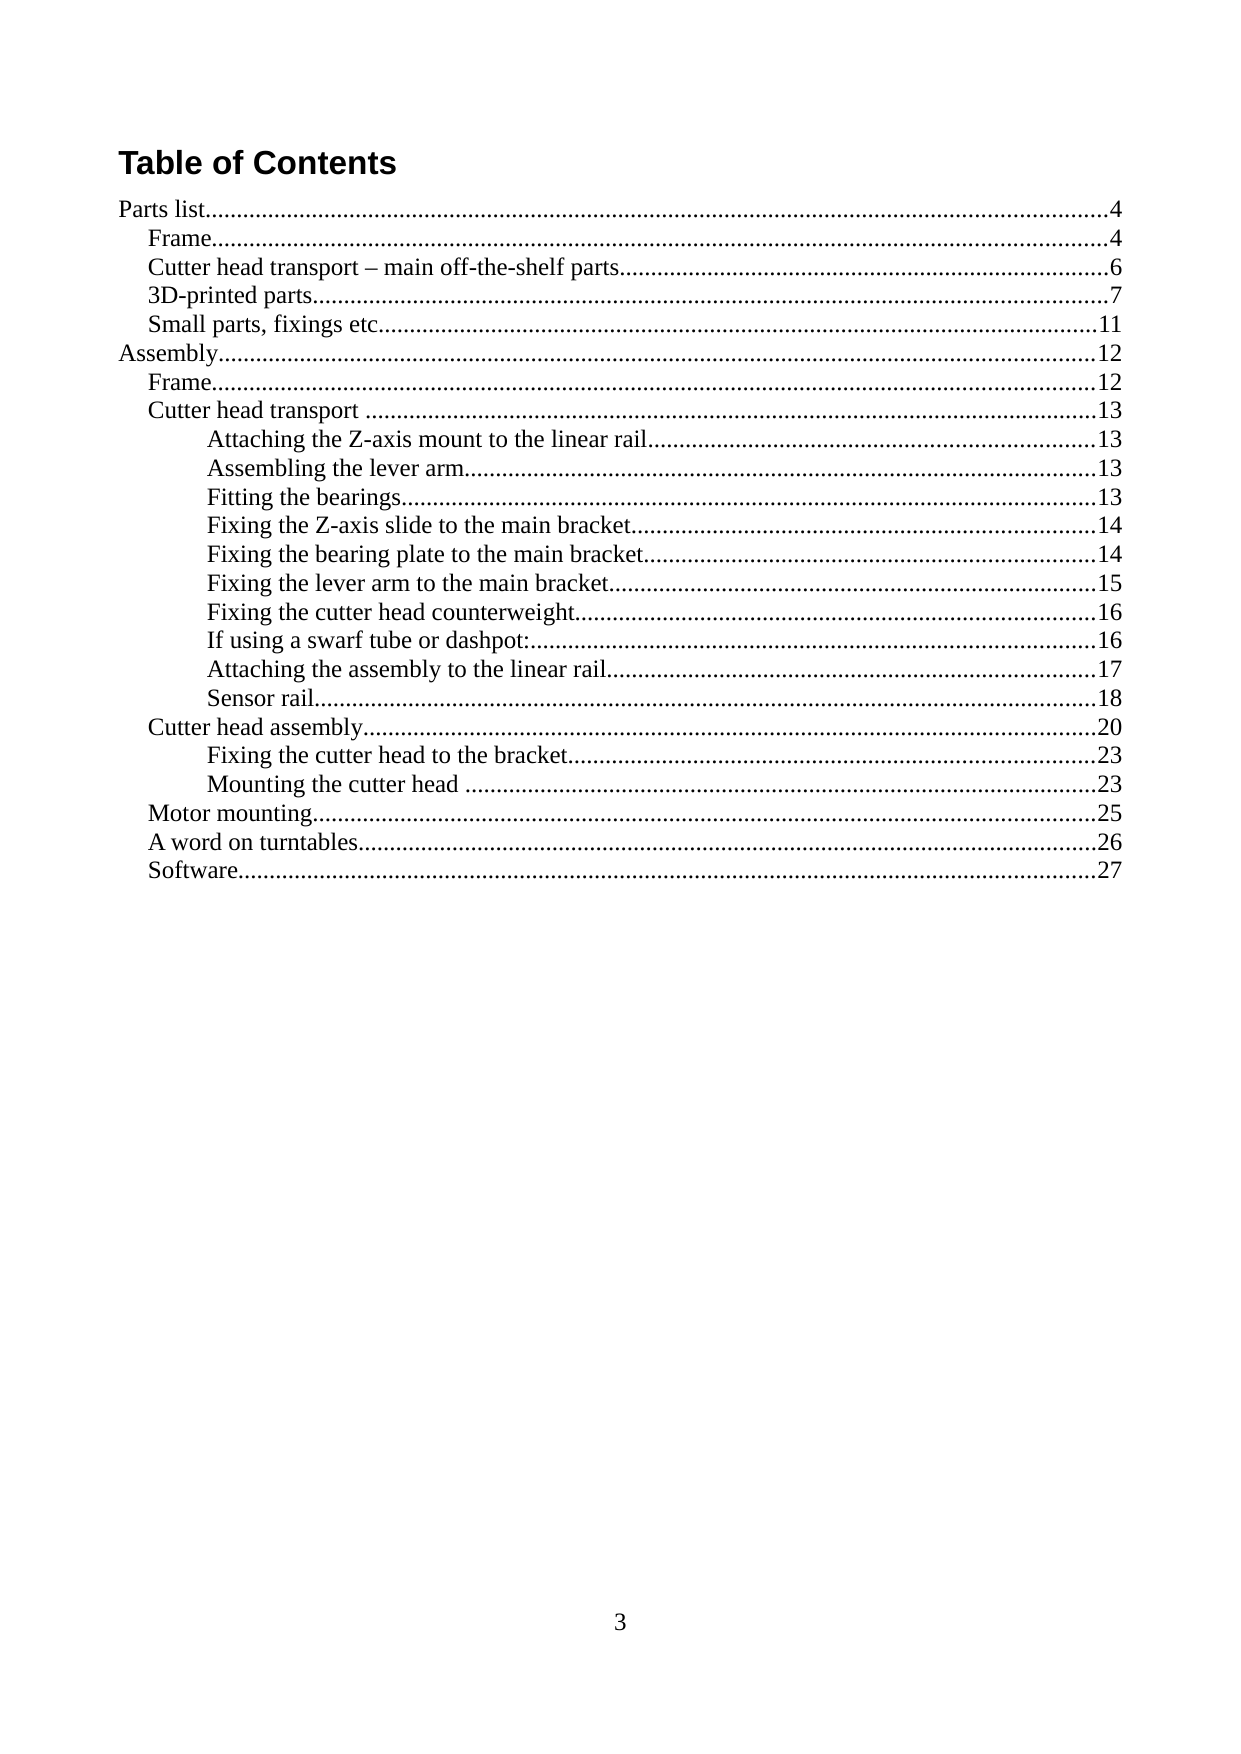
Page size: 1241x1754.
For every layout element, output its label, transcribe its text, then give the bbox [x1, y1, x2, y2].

text Fixing the Z-axis slide to the main bracket 14 [207, 510, 1122, 539]
text Attaching the Z-axis mount to the linear rail 13 [207, 424, 1122, 453]
text Cutter head transport 13 [148, 395, 1122, 424]
text Frame 12 [148, 367, 1122, 395]
text 3D-printed parts 7 [148, 280, 1122, 309]
text Software 27 [148, 855, 1122, 884]
text Assembling the lever arm 13 [207, 453, 1122, 482]
text Fixing the bearing plate to the main bracket 14 [207, 539, 1122, 568]
text Fixing the cutter head counterweight 16 [207, 597, 1122, 625]
text Fixing the cutter head to the bracket 23 [207, 740, 1122, 769]
text Cutter head transport – main off-the-shelf parts 6 [148, 252, 1122, 280]
text Fixing the lever arm to the main bracket 15 [207, 568, 1122, 597]
text Mounting the cutter head 23 [207, 769, 1122, 798]
text Small parts, fixings etc 11 [148, 309, 1122, 338]
text Sensor rail 18 [207, 683, 1122, 712]
text Attaching the assembly to the linear rail 17 [207, 654, 1122, 683]
text Motor mounting 25 [148, 798, 1122, 827]
text Cutter head assembly 20 [148, 712, 1122, 740]
text Frame 4 [148, 223, 1122, 252]
text If using a swarf tube or dashpot: 16 [207, 625, 1122, 654]
text A word on turntables 26 [148, 827, 1122, 855]
subtitle Table of Contents [118, 143, 1122, 182]
text Fitting the bearings 13 [207, 482, 1122, 510]
text Parts list 4 [118, 194, 1122, 223]
text Assembly 12 [118, 338, 1122, 367]
